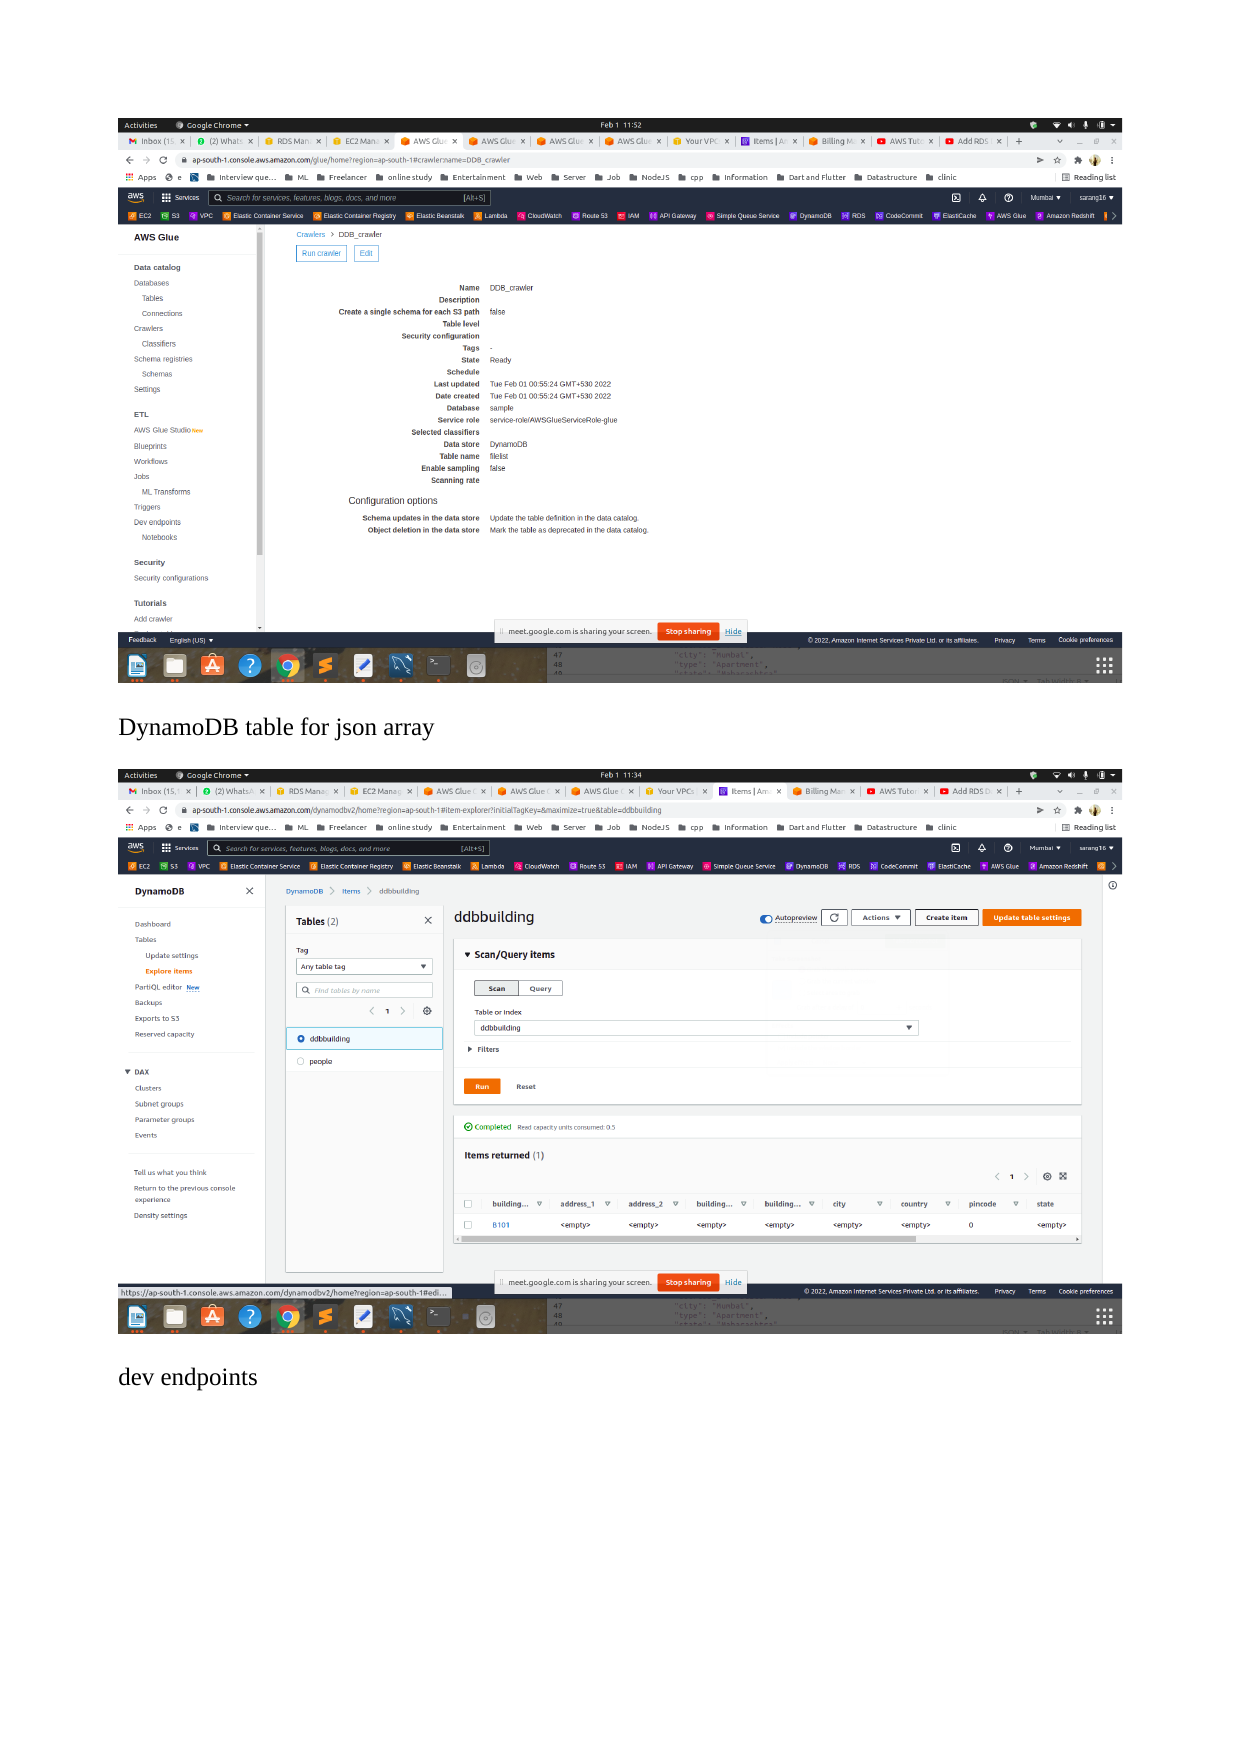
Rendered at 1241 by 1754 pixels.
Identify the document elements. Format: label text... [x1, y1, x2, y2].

text dev endpoints [118, 1362, 1122, 1391]
picture [118, 769, 1123, 1334]
text DynamoDB table for json array [118, 712, 1122, 740]
picture [118, 118, 1123, 683]
